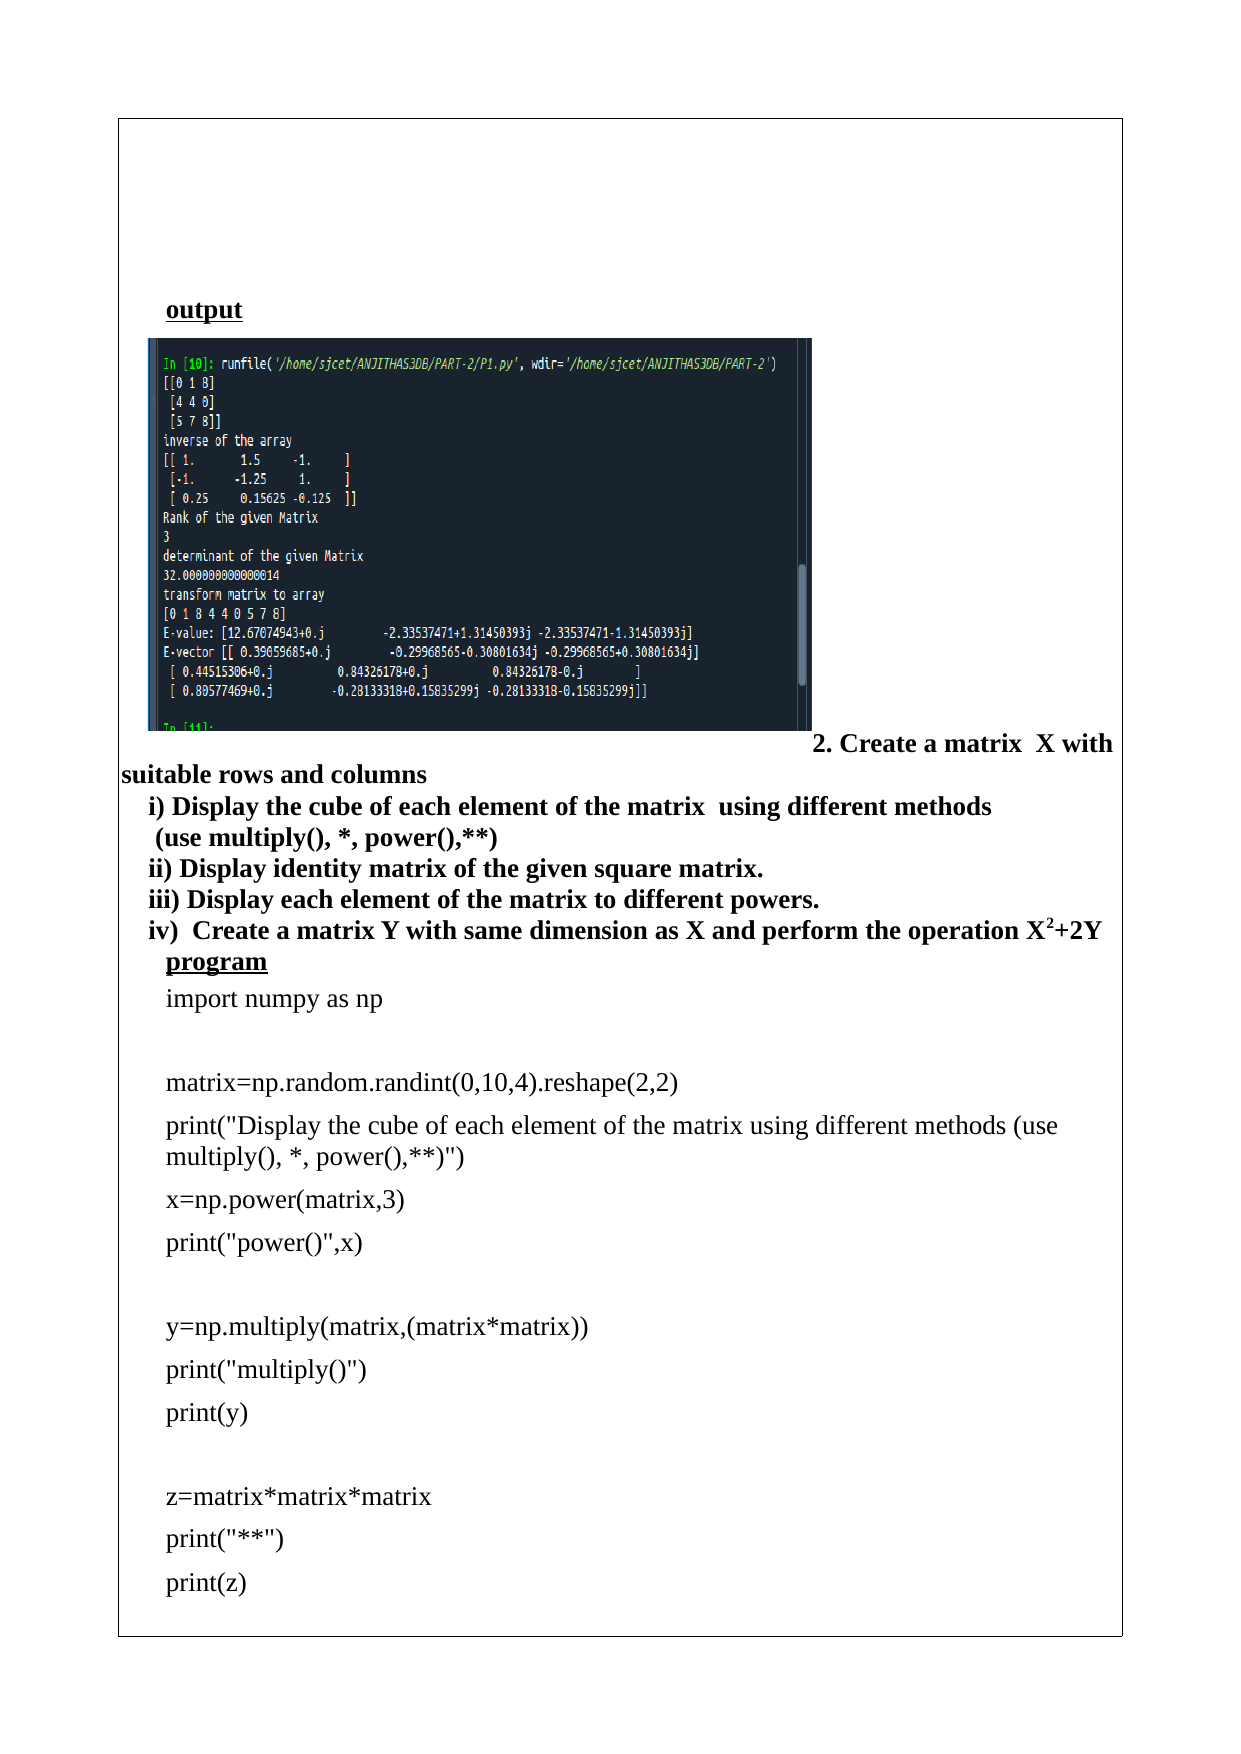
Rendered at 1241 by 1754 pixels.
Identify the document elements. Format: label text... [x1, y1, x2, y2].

text z=matrix*matrix*matrix [166, 1479, 1119, 1511]
text print("power()",x) [166, 1226, 1119, 1257]
text x=np.power(matrix,3) [166, 1183, 1119, 1214]
text program [166, 945, 1119, 976]
text print(y) [166, 1396, 1119, 1427]
text print("Display the cube of each element of the matrix using different methods (use multiply(), *, power(),**)") [166, 1109, 1119, 1171]
text ii) Display identity matrix of the given square matrix. [121, 852, 1119, 883]
text iv) Create a matrix Y with same dimension as X and perform the operation X2+2Y [121, 914, 1119, 945]
text print("**") [166, 1523, 1119, 1554]
text print(z) [166, 1566, 1119, 1597]
text import numpy as np [166, 982, 1119, 1013]
text print("multiply()") [166, 1353, 1119, 1384]
text iii) Display each element of the matrix to different powers. [121, 883, 1119, 914]
text (use multiply(), *, power(),**) [121, 821, 1119, 852]
text i) Display the cube of each element of the matrix using different methods [121, 789, 1119, 821]
text output [166, 294, 1119, 325]
text matrix=np.random.randint(0,10,4).reshape(2,2) [166, 1066, 1119, 1097]
text 2. Create a matrix X with suitable rows and columns [121, 727, 1119, 789]
text y=np.multiply(matrix,(matrix*matrix)) [166, 1310, 1119, 1341]
